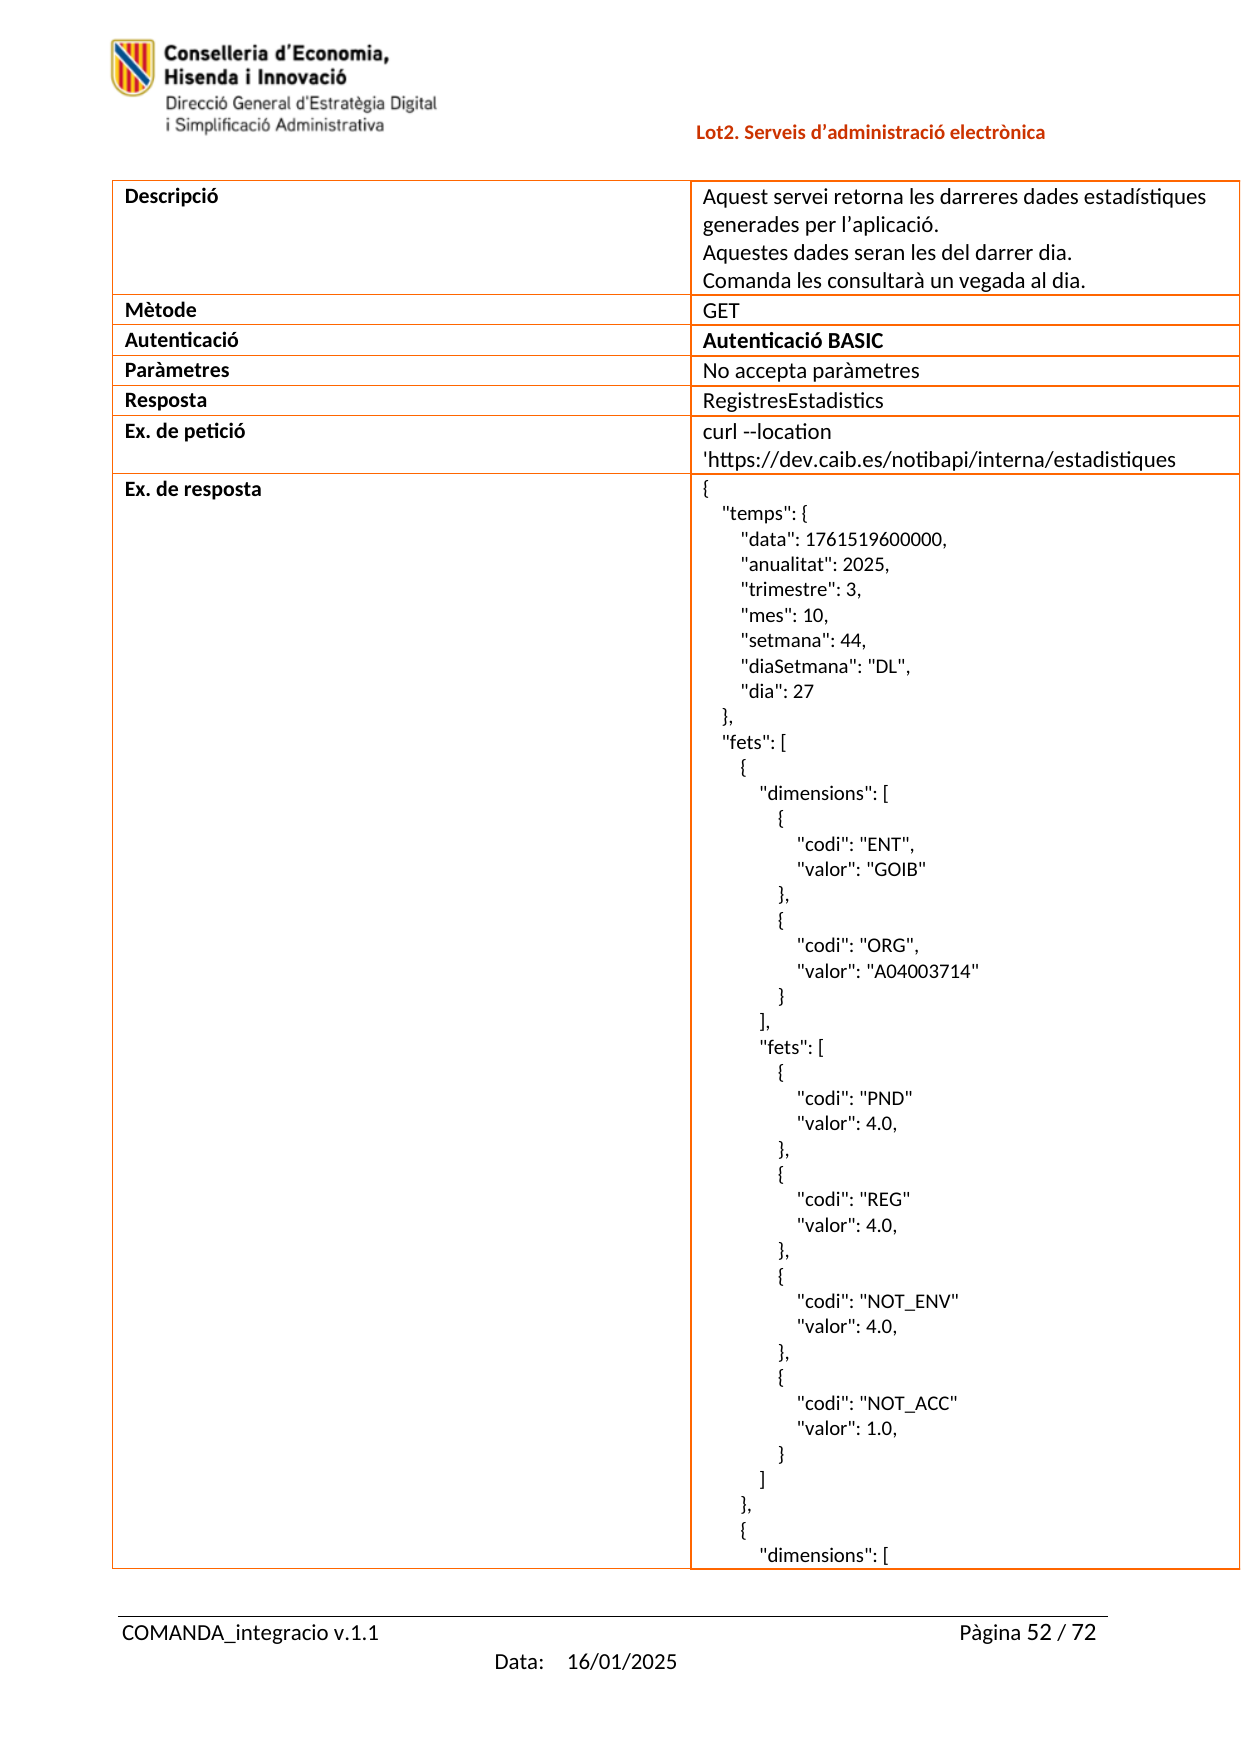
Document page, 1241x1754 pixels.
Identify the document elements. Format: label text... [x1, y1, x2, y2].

table_cell curl --location 'https://dev.caib.es/notibapi/interna/estadistiques [692, 417, 1239, 473]
table_cell Paràmetres [113, 356, 690, 384]
table_cell Descripció [113, 181, 690, 294]
table_cell Resposta [113, 386, 690, 415]
table_cell Ex. de petició [113, 416, 690, 473]
table_cell Aquest servei retorna les darreres dades estadístiques generades per l’aplicació. Aquestes dades seran les del darrer dia. Comanda les consultarà un vegada al dia. [692, 182, 1239, 294]
table_cell { "temps": { "data": 1761519600000, "anualitat": 2025, "trimestre": 3, "mes": 10, "setmana": 44, "diaSetmana": "DL", "dia": 27 }, "fets": [ { "dimensions": [ { "codi": "ENT", "valor": "GOIB" }, { "codi": "ORG", "valor": "A04003714" } ], "fets": [ { "codi": "PND" "valor": 4.0, }, { "codi": "REG" "valor": 4.0, }, { "codi": "NOT_ENV" "valor": 4.0, }, { "codi": "NOT_ACC" "valor": 1.0, } ] }, { "dimensions": [ [692, 475, 1239, 1568]
table_cell RegistresEstadistics [692, 387, 1239, 415]
table_cell Autenticació BASIC [692, 326, 1239, 354]
table_cell Autenticació [113, 325, 690, 354]
picture [100, 26, 467, 156]
table_cell Mètode [113, 295, 690, 324]
table_cell Ex. de resposta [113, 474, 690, 1568]
table_cell GET [692, 296, 1239, 324]
table_cell No accepta paràmetres [692, 357, 1239, 384]
